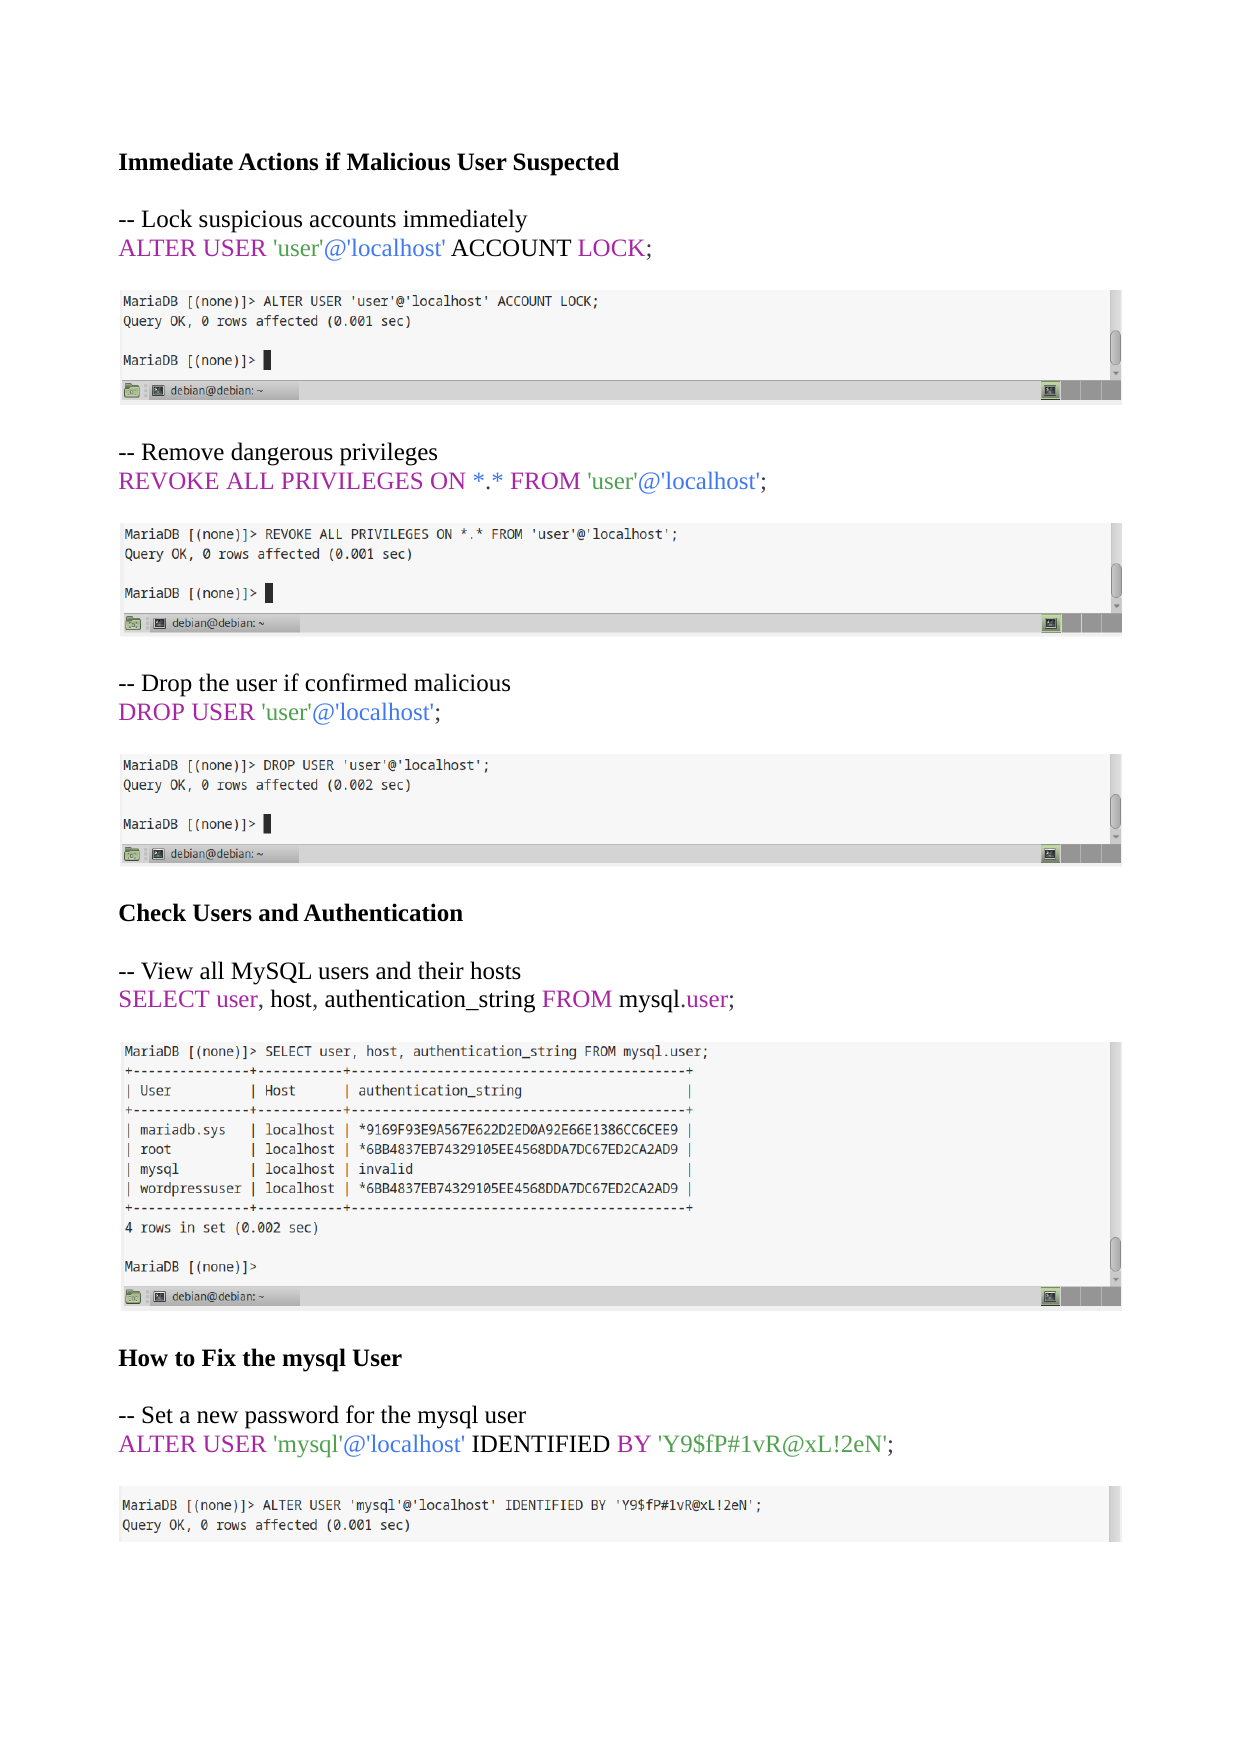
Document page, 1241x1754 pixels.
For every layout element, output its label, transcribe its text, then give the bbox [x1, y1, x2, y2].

text -- Lock suspicious accounts immediately [118, 204, 1122, 233]
text DROP USER 'user'@'localhost'; [118, 697, 1122, 725]
picture [118, 1486, 1123, 1542]
text Immediate Actions if Malicious User Suspected [118, 147, 1122, 176]
text -- View all MySQL users and their hosts [118, 956, 1122, 984]
text -- Set a new password for the mysql user [118, 1401, 1122, 1429]
text ALTER USER 'mysql'@'localhost' IDENTIFIED BY 'Y9$fP#1vR@xL!2eN'; [118, 1429, 1122, 1458]
picture [118, 290, 1123, 409]
text Check Users and Authentication [118, 898, 1122, 927]
text -- Drop the user if confirmed malicious [118, 668, 1122, 697]
picture [118, 754, 1123, 870]
text SELECT user, host, authentication_string FROM mysql.user; [118, 984, 1122, 1013]
picture [118, 523, 1123, 640]
text How to Fix the mysql User [118, 1343, 1122, 1372]
picture [118, 1042, 1123, 1315]
text REVOKE ALL PRIVILEGES ON *.* FROM 'user'@'localhost'; [118, 466, 1122, 494]
text ALTER USER 'user'@'localhost' ACCOUNT LOCK; [118, 233, 1122, 262]
text -- Remove dangerous privileges [118, 437, 1122, 466]
